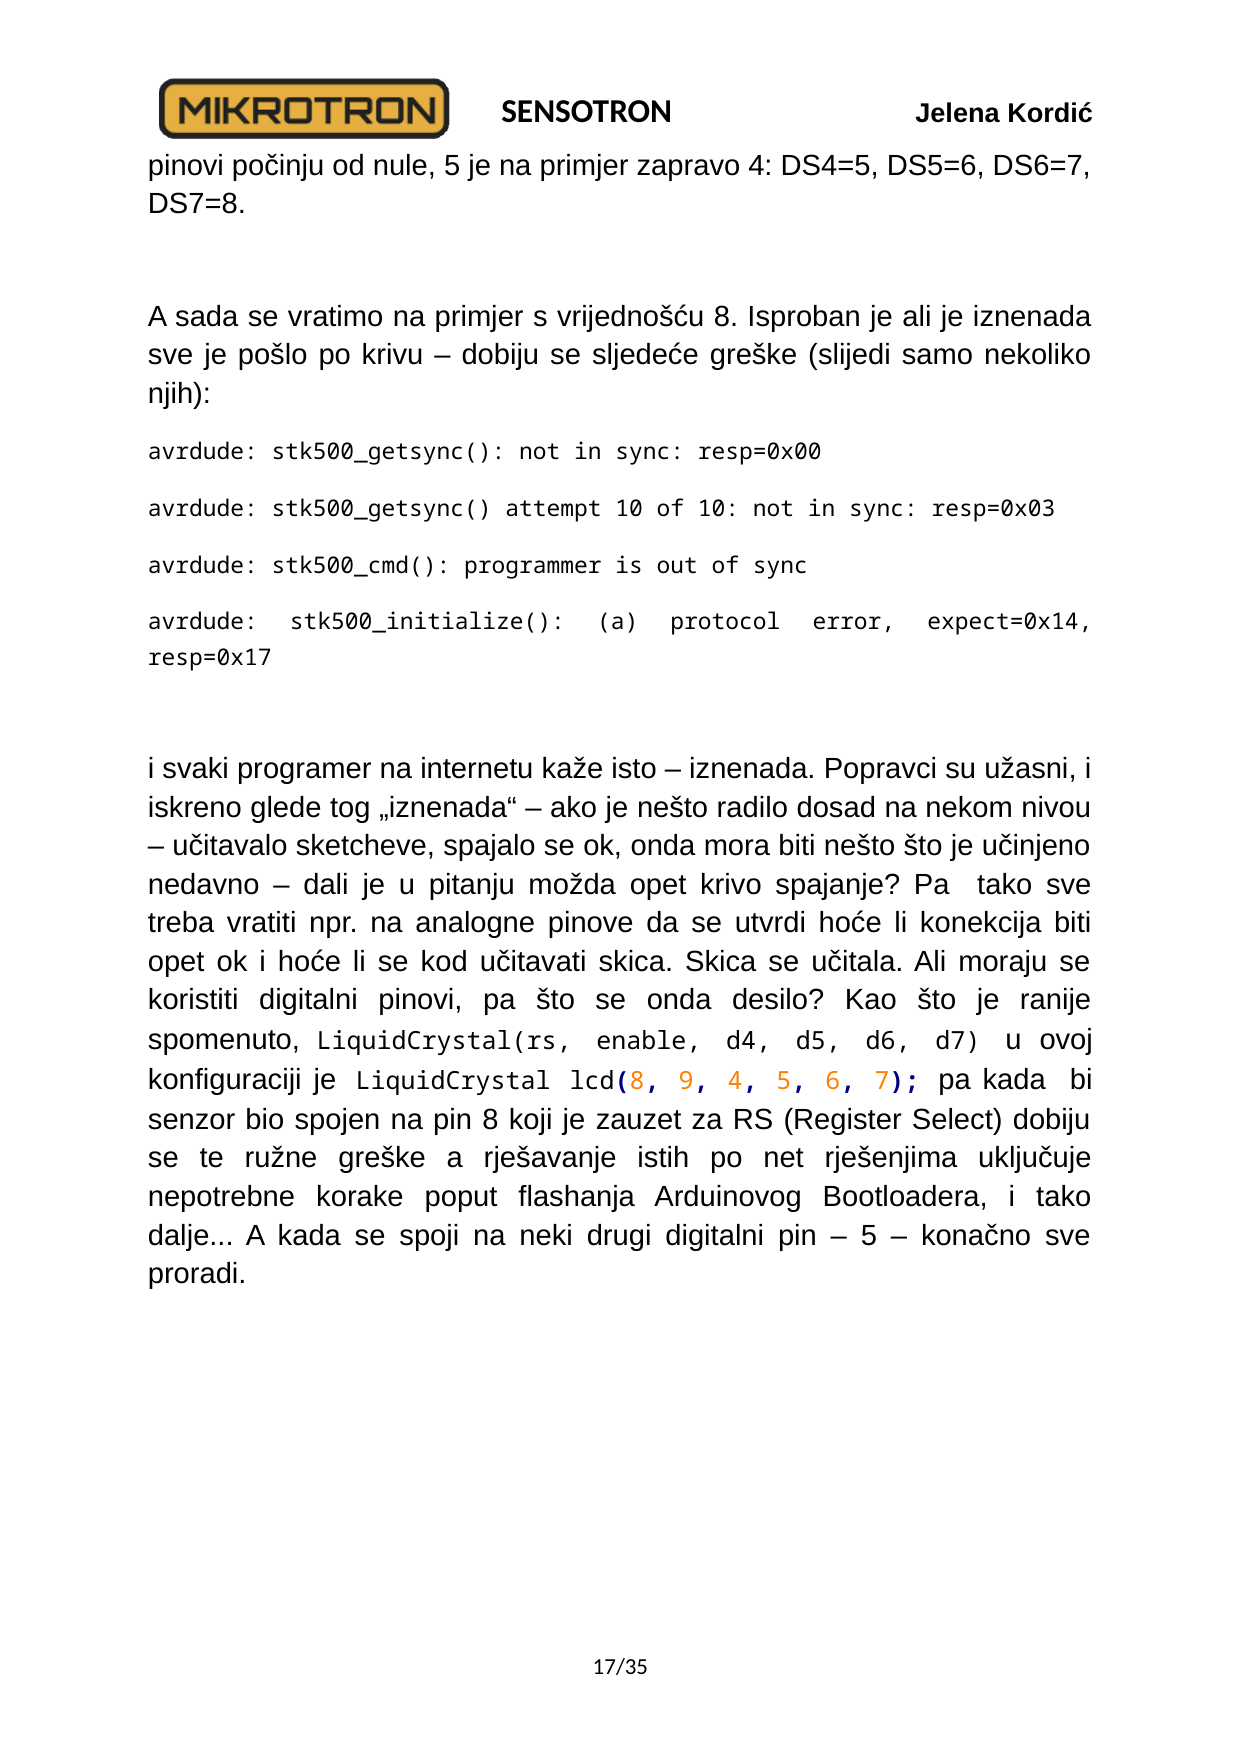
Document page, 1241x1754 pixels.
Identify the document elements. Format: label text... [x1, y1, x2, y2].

text pinovi počinju od nule, 5 je na primjer zapravo 4: DS4=5, DS5=6, DS6=7, DS7=8. [148, 148, 1093, 220]
text avrdude: stk500_getsync(): not in sync: resp=0x00 [148, 435, 1093, 466]
text avrdude: stk500_initialize(): (a) protocol error, expect=0x14, resp=0x17 [148, 605, 1093, 672]
text avrdude: stk500_cmd(): programmer is out of sync [148, 548, 1093, 580]
text avrdude: stk500_getsync() attempt 10 of 10: not in sync: resp=0x03 [148, 492, 1093, 523]
text A sada se vratimo na primjer s vrijednošću 8. Isproban je ali je iznenada sve je pošlo po krivu – dobiju se sljedeće greške (slijedi samo nekoliko njih): [148, 298, 1093, 409]
text i svaki programer na internetu kaže isto – iznenada. Popravci su užasni, i iskreno glede tog „iznenada“ – ako je nešto radilo dosad na nekom nivou – učitavalo sketcheve, spajalo se ok, onda mora biti nešto što je učinjeno nedavno – dali je u pitanju možda opet krivo spajanje? Pa tako sve treba vratiti npr. na analogne pinove da se utvrdi hoće li konekcija biti opet ok i hoće li se kod učitavati skica. Skica se učitala. Ali moraju se koristiti digitalni pinovi, pa što se onda desilo? Kao što je ranije spomenuto, LiquidCrystal(rs, enable, d4, d5, d6, d7) u ovoj konfiguraciji je LiquidCrystal lcd(8, 9, 4, 5, 6, 7); pa kada bi senzor bio spojen na pin 8 koji je zauzet za RS (Register Select) dobiju se te ružne greške a rješavanje istih po net rješenjima uključuje nepotrebne korake poput flashanja Arduinovog Bootloadera, i tako dalje... A kada se spoji na neki drugi digitalni pin – 5 – konačno sve proradi. [148, 751, 1093, 1290]
